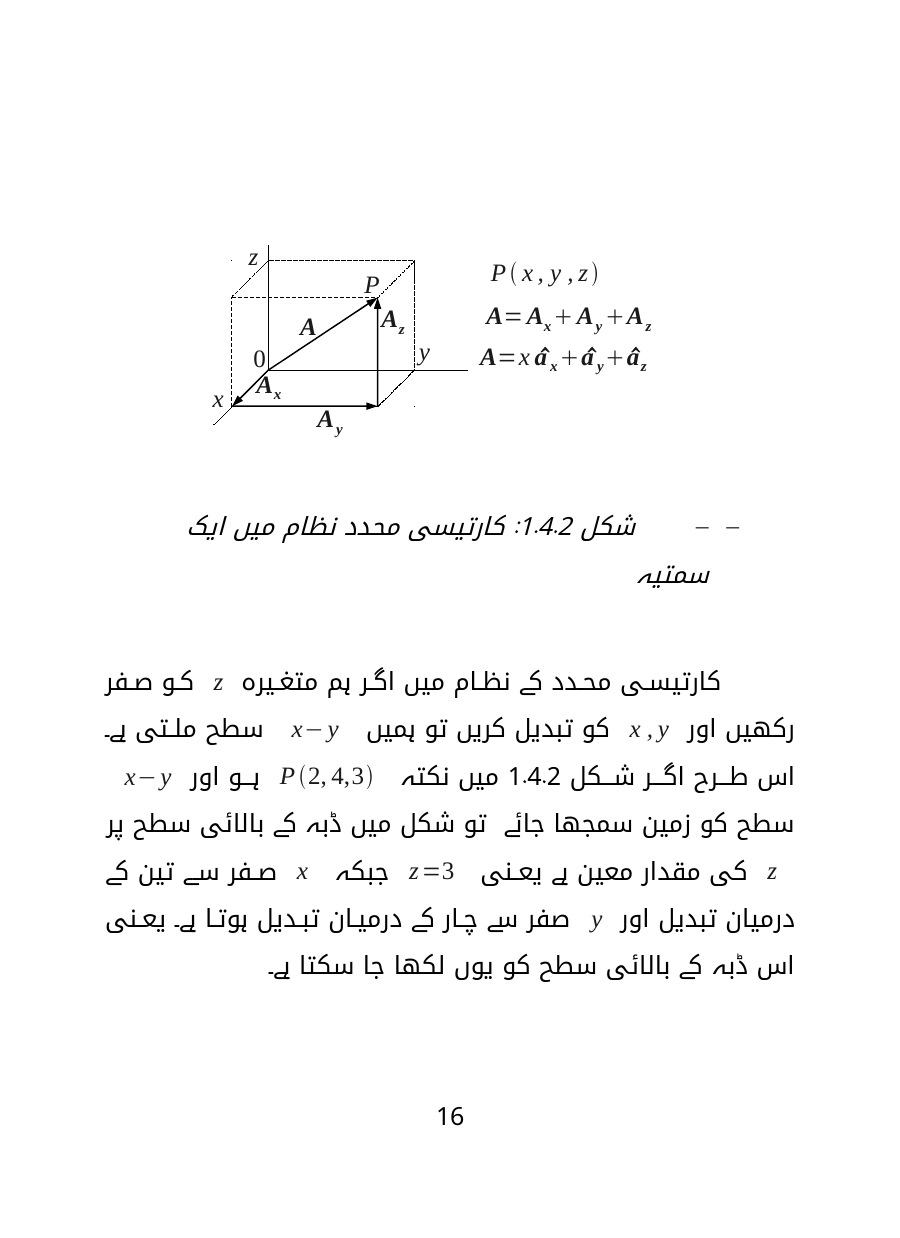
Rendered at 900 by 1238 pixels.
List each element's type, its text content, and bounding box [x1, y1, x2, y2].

text کارتیسی محدد کے نظام میں اگر ہم متغیرہکو صفر رکھیں اورکو تبدیل کریں تو ہمیں سطح ملتی ہے۔ اس طرح اگر شکل 12 میں نکتہ ہو اورسطح کو زمین سمجھا جائے تو شکل میں ڈبہ کے بالائی سطح پر کی مقدار معین ہے یعنی جبکہ صفر سے تین کے درمیان تبدیل اورصفر سے چار کے درمیان تبدیل ہوتا ہے۔ یعنی اس ڈبہ کے بالائی سطح کو یوں لکھا جا سکتا ہے۔ [105, 658, 795, 990]
list شکل 12: کارتیسی محدد نظام میں ایک سمتیہ [174, 181, 726, 598]
